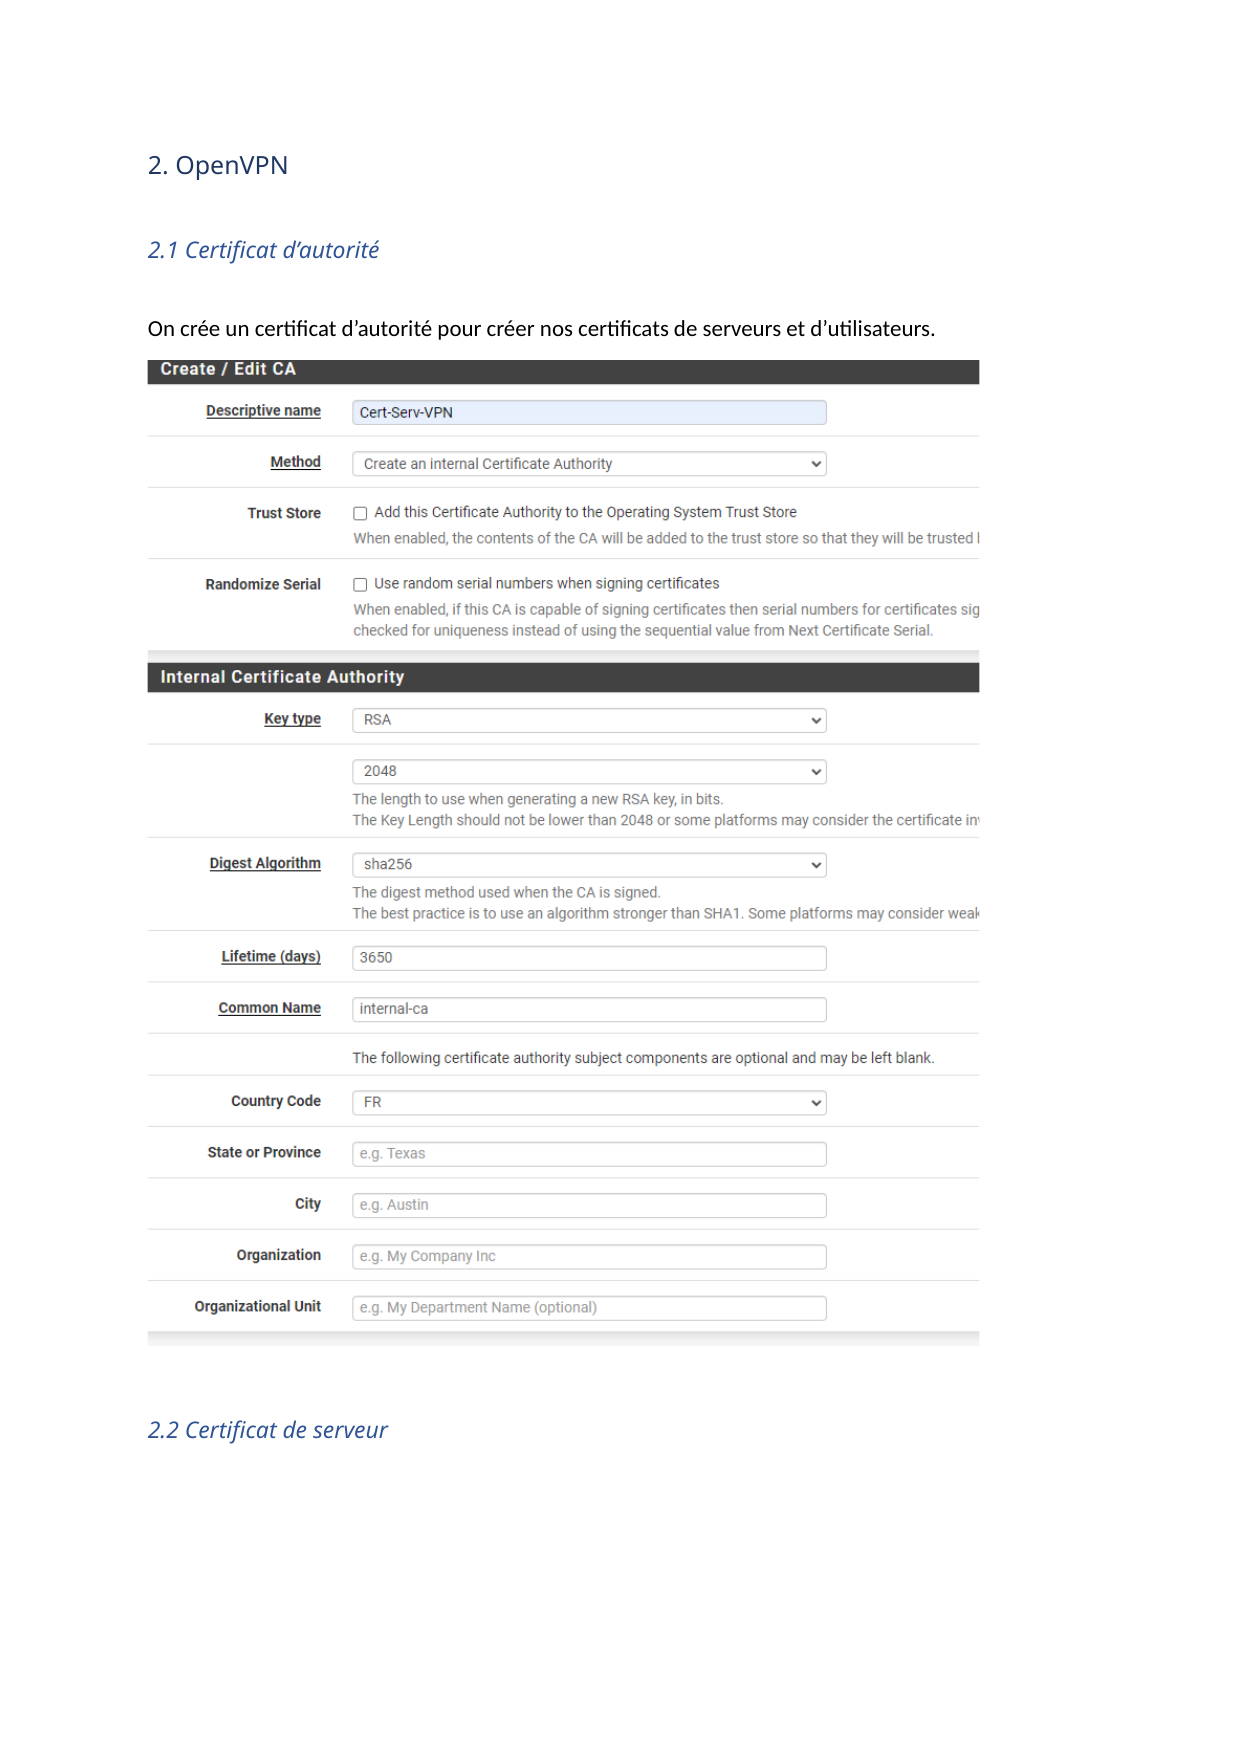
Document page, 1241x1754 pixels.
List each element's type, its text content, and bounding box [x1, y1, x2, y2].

subtitle 2.2 Certificat de serveur [148, 1414, 1093, 1446]
text On crée un certificat d’autorité pour créer nos certificats de serveurs et d’utilisateurs. [148, 314, 1093, 342]
subtitle 2. OpenVPN [148, 148, 1093, 182]
subtitle 2.1 Certificat d’autorité [148, 234, 1093, 265]
